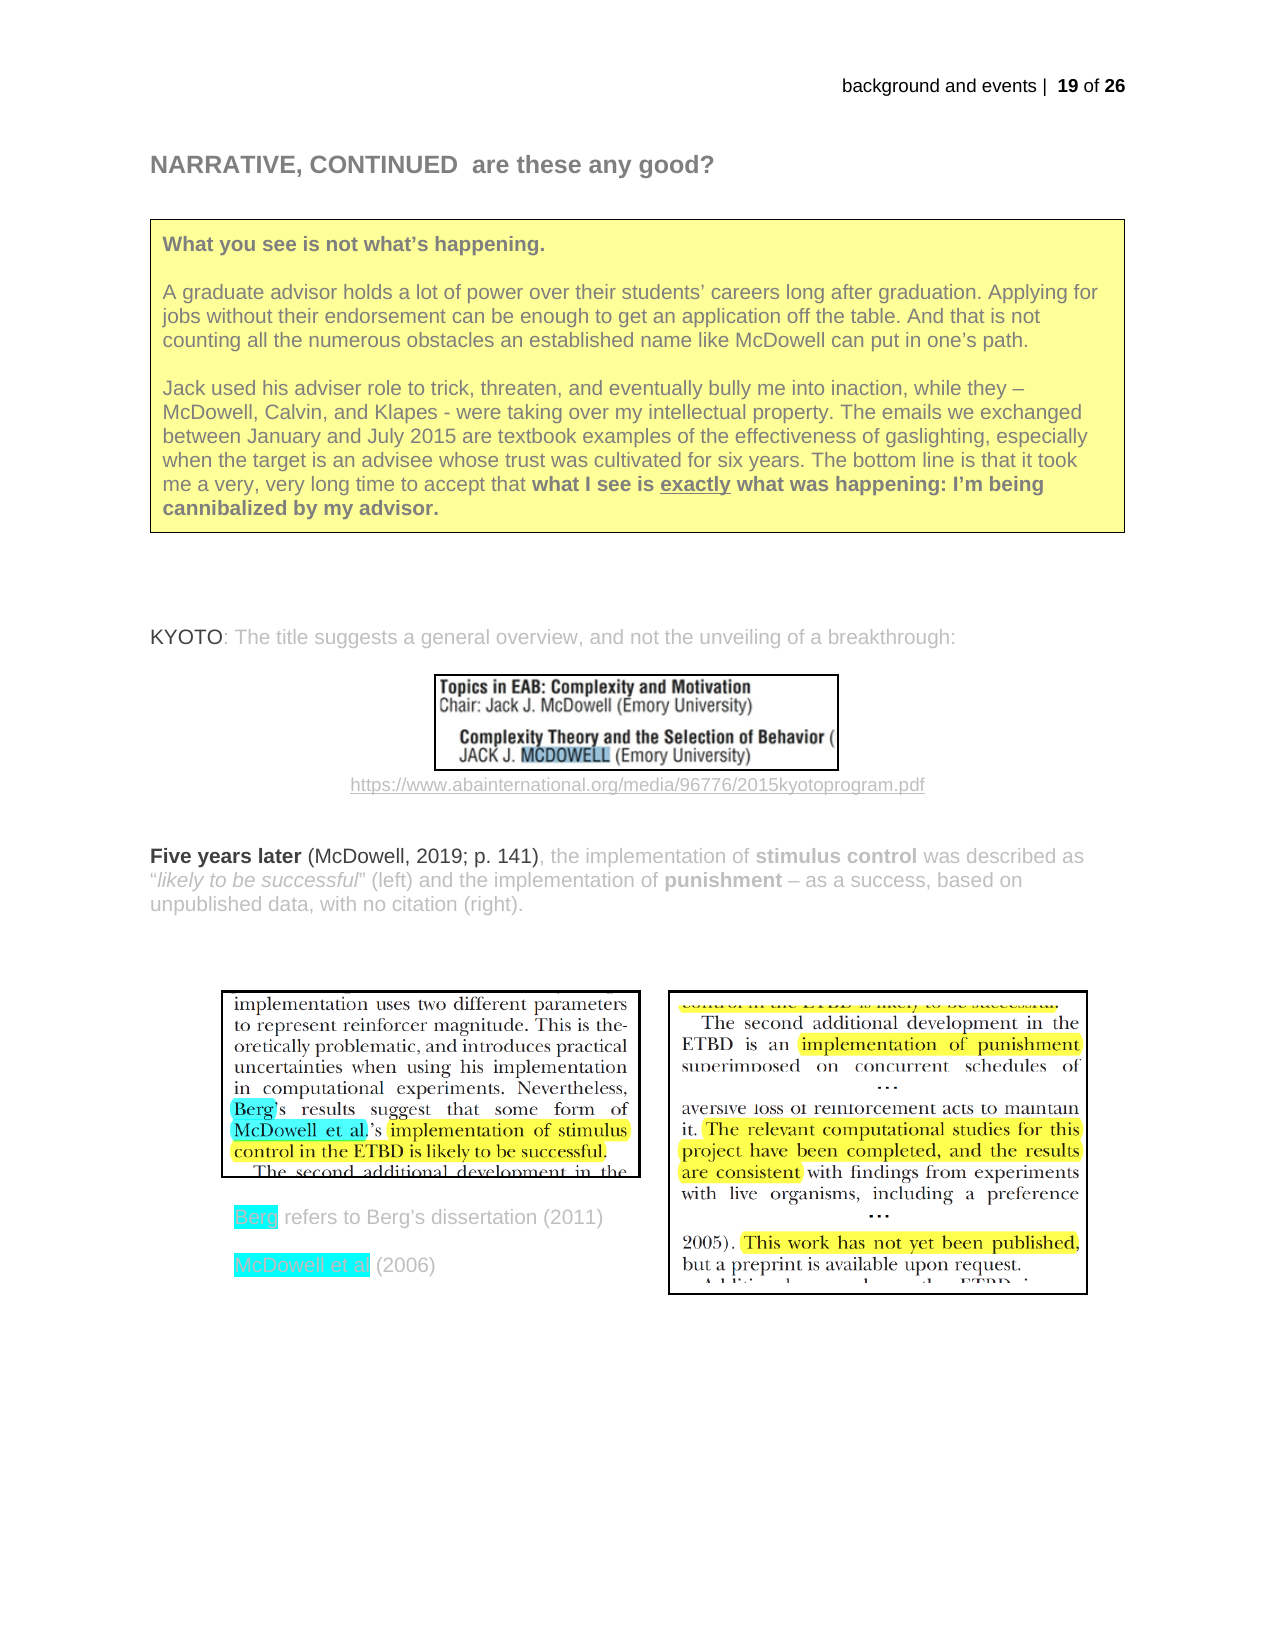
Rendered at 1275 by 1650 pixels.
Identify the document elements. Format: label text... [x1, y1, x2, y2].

text https://www.abainternational.org/media/96776/2015kyotoprogram.pdf [225, 774, 1050, 796]
text NARRATIVE, CONTINUED are these any good? [150, 150, 1125, 179]
text KYOTO: The title suggests a general overview, and not the unveiling of a breakthrough: [150, 625, 1125, 649]
picture [670, 993, 1086, 1293]
picture [436, 676, 837, 769]
table_header Berg refers to Berg’s dissertation (2011) McDowell et al (2006) [206, 987, 654, 1300]
text Five years later (McDowell, 2019; p. 141), the implementation of stimulus control was described as “likely to be successful” (left) and the implementation of punishment – as a success, based on unpublished data, with no citation (right). [150, 843, 1125, 915]
picture [223, 993, 638, 1176]
table_header [654, 987, 1101, 1300]
table_header What you see is not what’s happening. A graduate advisor holds a lot of power over their students’ careers long after graduation. Applying for jobs without their endorsement can be enough to get an application off the table. And that is not counting all the numerous obstacles an established name like McDowell can put in one’s path. Jack used his adviser role to trick, threaten, and eventually bully me into inaction, while they – McDowell, Calvin, and Klapes - were taking over my intellectual property. The emails we exchanged between January and July 2015 are textbook examples of the effectiveness of gaslighting, especially when the target is an advisee whose trust was cultivated for six years. The bottom line is that it took me a very, very long time to accept that what I see is exactly what was happening: I’m being cannibalized by my advisor. [151, 220, 1124, 532]
